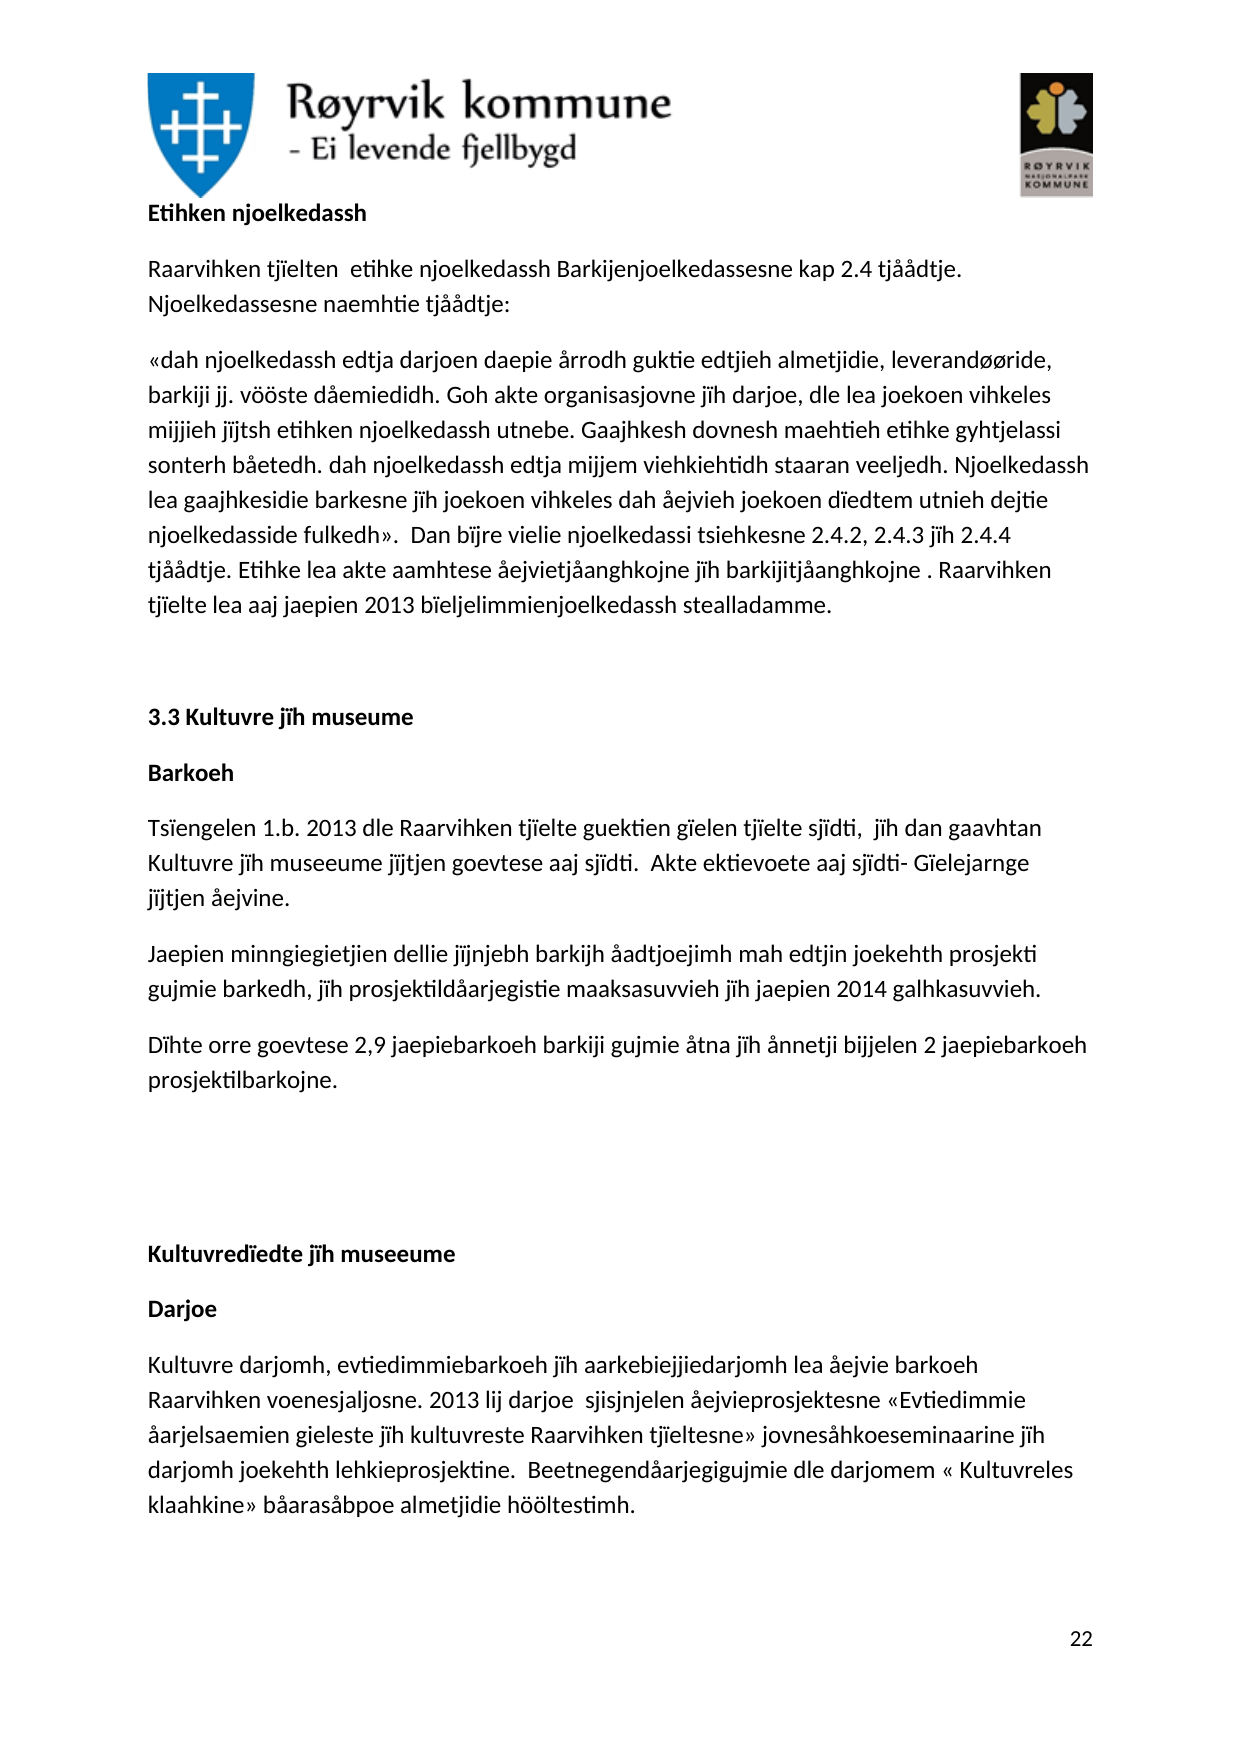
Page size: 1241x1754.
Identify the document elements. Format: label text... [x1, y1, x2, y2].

text Barkoeh [148, 757, 1093, 787]
text Etihken njoelkedassh [148, 198, 1093, 228]
text Tsïengelen 1.b. 2013 dle Raarvihken tjïelte guektien gïelen tjïelte sjïdti, jïh dan gaavhtan Kultuvre jïh museeume jïjtjen goevtese aaj sjïdti. Akte ektievoete aaj sjïdti- Gïelejarnge jïjtjen åejvine. [148, 813, 1093, 913]
text Darjoe [148, 1293, 1093, 1324]
picture [147, 73, 1093, 198]
text 3.3 Kultuvre jïh museume [148, 701, 1093, 731]
text «dah njoelkedassh edtja darjoen daepie årrodh guktie edtjieh almetjidie, leverandøøride, barkiji jj. vööste dåemiedidh. Goh akte organisasjovne jïh darjoe, dle lea joekoen vihkeles mijjieh jïjtsh etihken njoelkedassh utnebe. Gaajhkesh dovnesh maehtieh etihke gyhtjelassi sonterh båetedh. dah njoelkedassh edtja mijjem viehkiehtidh staaran veeljedh. Njoelkedassh lea gaajhkesidie barkesne jïh joekoen vihkeles dah åejvieh joekoen dïedtem utnieh dejtie njoelkedasside fulkedh». Dan bïjre vielie njoelkedassi tsiehkesne 2.4.2, 2.4.3 jïh 2.4.4 tjåådtje. Etihke lea akte aamhtese åejvietjåanghkojne jïh barkijitjåanghkojne . Raarvihken tjïelte lea aaj jaepien 2013 bïeljelimmienjoelkedassh stealladamme. [148, 344, 1093, 620]
text Dïhte orre goevtese 2,9 jaepiebarkoeh barkiji gujmie åtna jïh ånnetji bijjelen 2 jaepiebarkoeh prosjektilbarkojne. [148, 1029, 1093, 1095]
text Kultuvre darjomh, evtiedimmiebarkoeh jïh aarkebiejjiedarjomh lea åejvie barkoeh Raarvihken voenesjaljosne. 2013 lij darjoe sjisjnjelen åejvieprosjektesne «Evtiedimmie åarjelsaemien gieleste jïh kultuvreste Raarvihken tjïeltesne» jovnesåhkoeseminaarine jïh darjomh joekehth lehkieprosjektine. Beetnegendåarjegigujmie dle darjomem « Kultuvreles klaahkine» båarasåbpoe almetjidie hööltestimh. [148, 1349, 1093, 1520]
text Raarvihken tjïelten etihke njoelkedassh Barkijenjoelkedassesne kap 2.4 tjåådtje. Njoelkedassesne naemhtie tjåådtje: [148, 253, 1093, 319]
text Kultuvredïedte jïh museeume [148, 1238, 1093, 1268]
text Jaepien minngiegietjien dellie jïjnjebh barkijh åadtjoejimh mah edtjin joekehth prosjekti gujmie barkedh, jïh prosjektildåarjegistie maaksasuvvieh jïh jaepien 2014 galhkasuvvieh. [148, 938, 1093, 1004]
